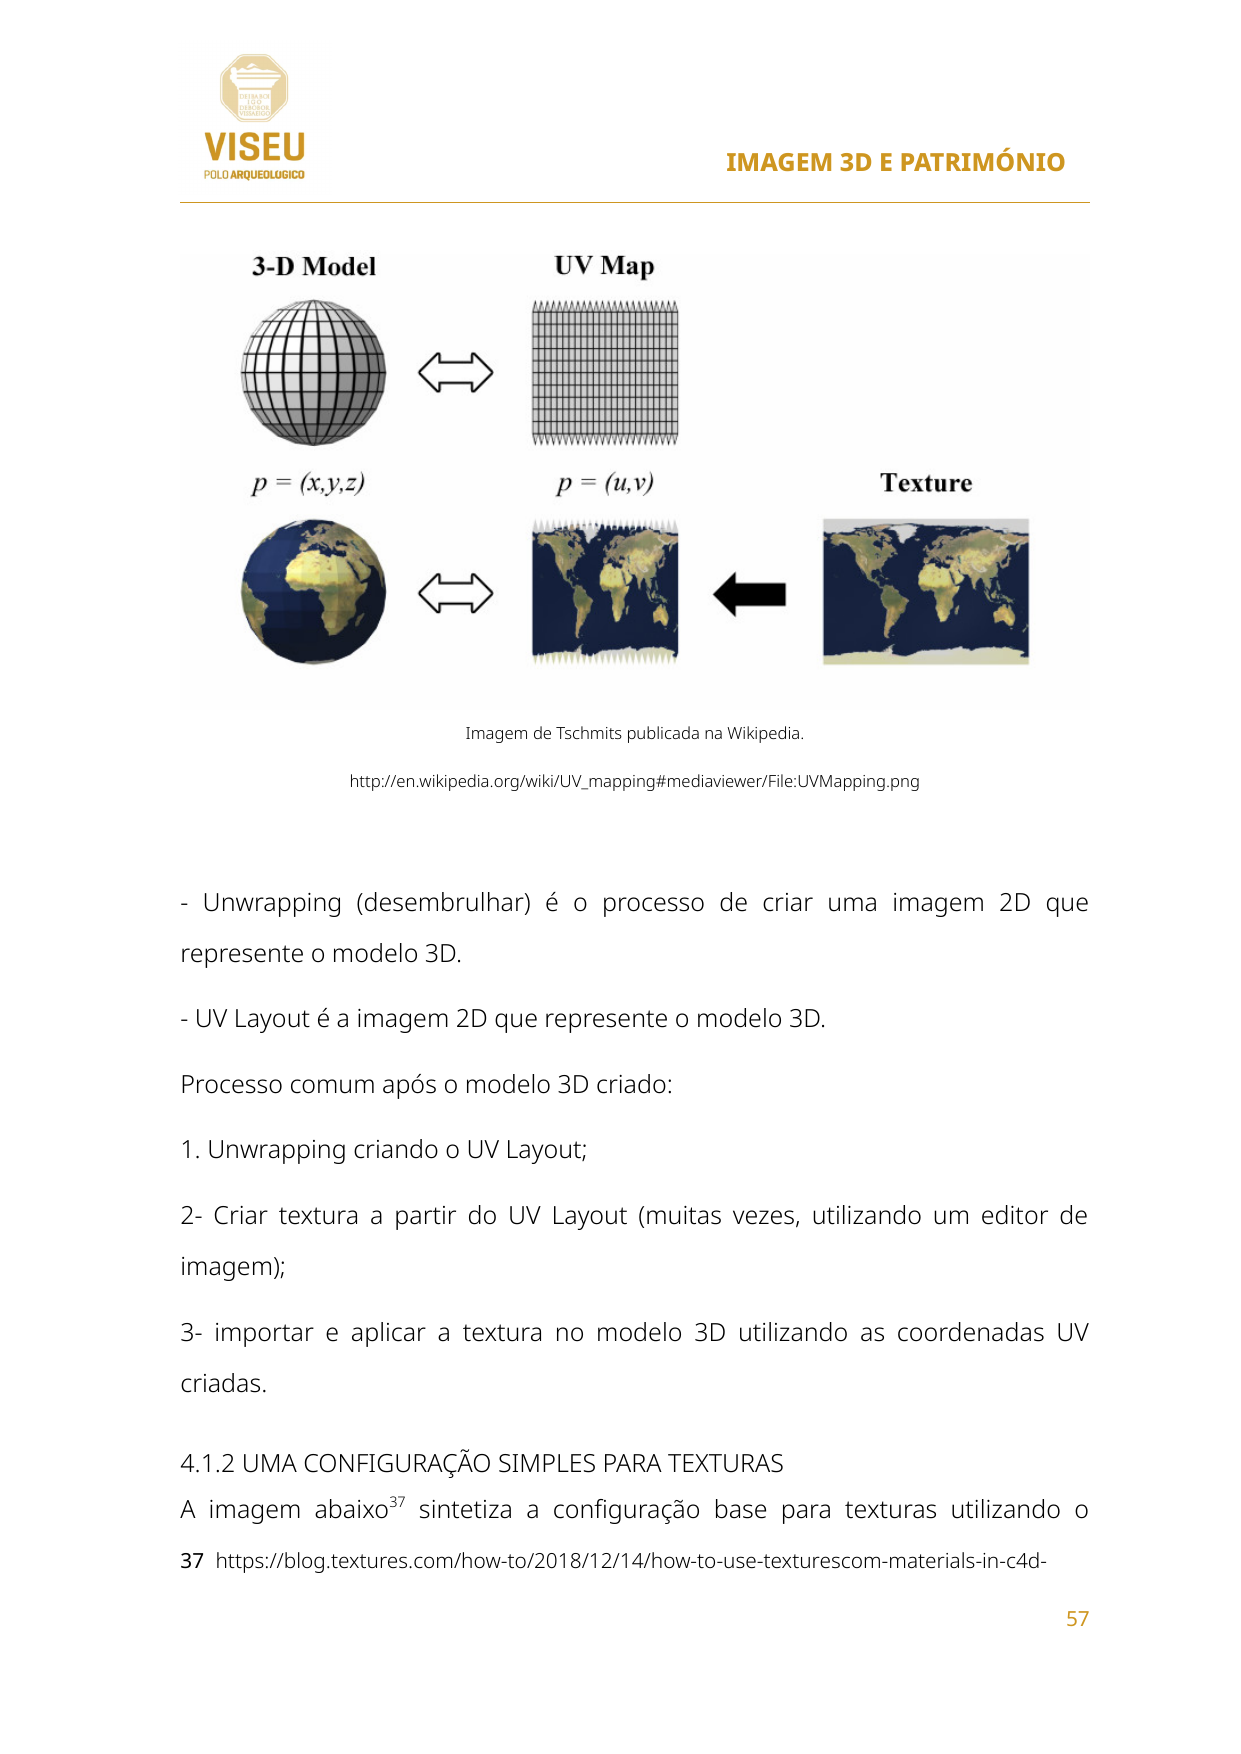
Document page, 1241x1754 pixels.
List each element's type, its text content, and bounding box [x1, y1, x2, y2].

text 1. Unwrapping criando o UV Layout; [180, 1132, 1090, 1166]
picture [180, 232, 1090, 710]
text 2- Criar textura a partir do UV Layout (muitas vezes, utilizando um editor de imagem); [180, 1198, 1090, 1283]
text - UV Layout é a imagem 2D que represente o modelo 3D. [180, 1001, 1090, 1035]
text Processo comum após o modelo 3D criado: [180, 1066, 1090, 1101]
text Imagem de Tschmits publicada na Wikipedia. [180, 710, 1090, 744]
text http://en.wikipedia.org/wiki/UV_mapping#mediaviewer/File:UVMapping.png [180, 770, 1090, 793]
subtitle 4.1.2 Uma configuração simples para texturas [180, 1446, 1090, 1480]
text A imagem abaixo sintetiza a configuração base para texturas utilizando o [180, 1492, 1090, 1526]
text 3- importar e aplicar a textura no modelo 3D utilizando as coordenadas UV criadas. [180, 1314, 1090, 1399]
text https://blog.textures.com/how-to/2018/12/14/how-to-use-texturescom-materials-in-c4d- [180, 1547, 1090, 1575]
text - Unwrapping (desembrulhar) é o processo de criar uma imagem 2D que represente o modelo 3D. [180, 884, 1090, 969]
